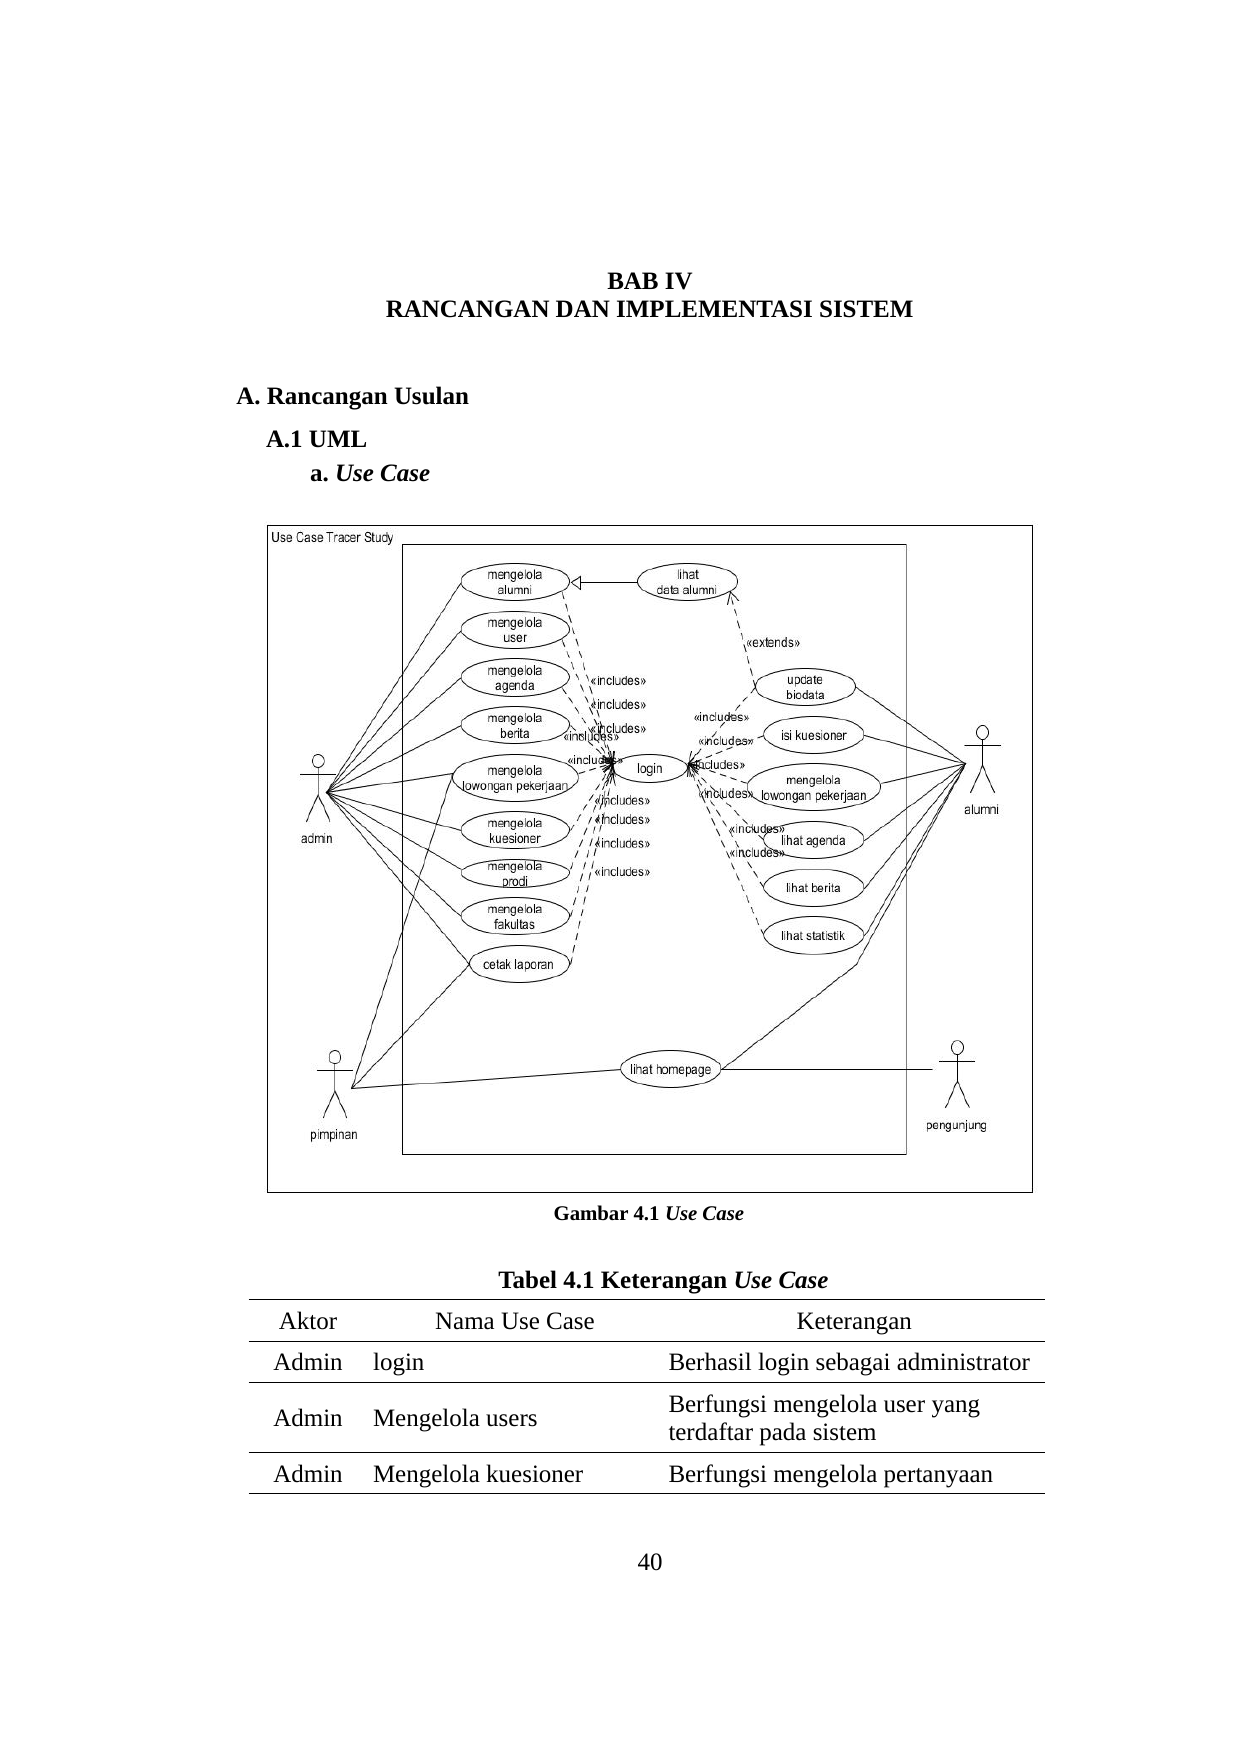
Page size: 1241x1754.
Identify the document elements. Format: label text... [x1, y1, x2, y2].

table_cell Berfungsi mengelola pertanyaan [663, 1453, 1045, 1493]
table_cell Admin [249, 1342, 367, 1382]
table_cell Mengelola users [367, 1383, 662, 1452]
table_cell Admin [249, 1453, 367, 1493]
table_header Aktor [249, 1300, 367, 1341]
table_header Keterangan [663, 1300, 1045, 1341]
table_cell Mengelola kuesioner [367, 1453, 662, 1493]
subtitle RANCANGAN DAN IMPLEMENTASI SISTEM [236, 294, 1063, 323]
text Tabel 4.1 Keterangan Use Case [266, 1265, 1063, 1294]
text a. Use Case [266, 458, 1063, 487]
table_cell Berfungsi mengelola user yang terdaftar pada sistem [663, 1383, 1045, 1452]
table_cell login [367, 1342, 662, 1382]
table_header Nama Use Case [367, 1300, 662, 1341]
table_cell Admin [249, 1383, 367, 1452]
text A.1 UML [266, 424, 1063, 453]
text A. Rancangan Usulan [236, 381, 1063, 409]
picture [251, 505, 1049, 1196]
text Gambar 4.1 Use Case [251, 1196, 1048, 1225]
text BAB IV [236, 266, 1063, 294]
table_cell Berhasil login sebagai administrator [663, 1342, 1045, 1382]
